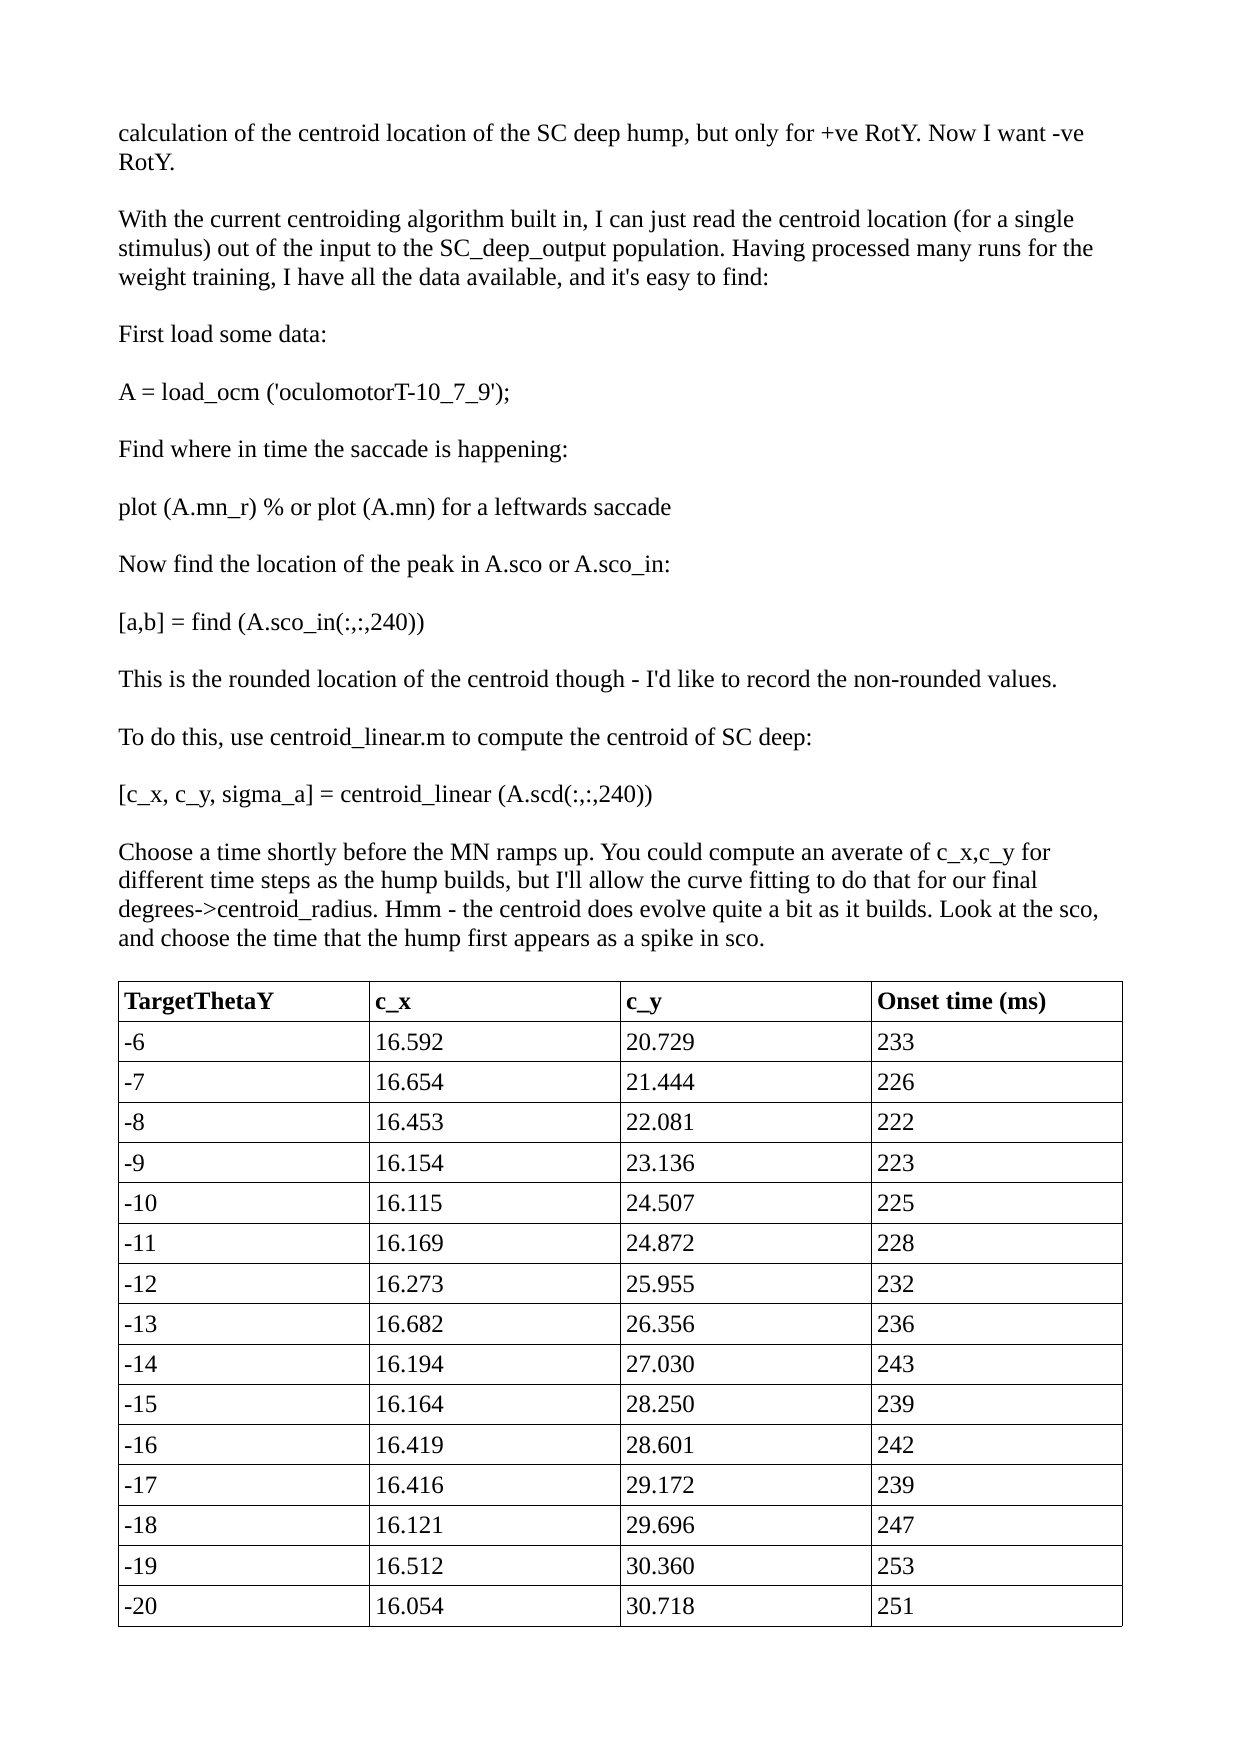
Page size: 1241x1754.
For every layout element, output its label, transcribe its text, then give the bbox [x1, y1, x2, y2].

text [c_x, c_y, sigma_a] = centroid_linear (A.scd(:,:,240)) [118, 779, 1122, 808]
text To do this, use centroid_linear.m to compute the centroid of SC deep: [118, 722, 1122, 751]
table_cell -15 [119, 1385, 369, 1424]
table_cell -6 [119, 1022, 369, 1061]
table_cell 16.194 [370, 1345, 620, 1384]
table_header Onset time (ms) [872, 982, 1122, 1021]
table_cell -11 [119, 1224, 369, 1263]
table_cell 30.718 [621, 1586, 871, 1626]
text Now find the location of the peak in A.sco or A.sco_in: [118, 549, 1122, 578]
table_cell 16.154 [370, 1143, 620, 1182]
table_cell -13 [119, 1304, 369, 1343]
table_cell 20.729 [621, 1022, 871, 1061]
table_cell 233 [872, 1022, 1122, 1061]
table_cell 225 [872, 1183, 1122, 1222]
table_cell 247 [872, 1506, 1122, 1545]
table_cell -19 [119, 1546, 369, 1585]
table_cell 222 [872, 1103, 1122, 1142]
text First load some data: [118, 319, 1122, 348]
table_cell 236 [872, 1304, 1122, 1343]
table_cell 16.419 [370, 1425, 620, 1464]
table_cell 253 [872, 1546, 1122, 1585]
table_cell 16.115 [370, 1183, 620, 1222]
table_cell 23.136 [621, 1143, 871, 1182]
table_cell 22.081 [621, 1103, 871, 1142]
text plot (A.mn_r) % or plot (A.mn) for a leftwards saccade [118, 492, 1122, 521]
text This is the rounded location of the centroid though - I'd like to record the non-rounded values. [118, 664, 1122, 693]
table_cell 16.654 [370, 1062, 620, 1102]
table_cell -9 [119, 1143, 369, 1182]
table_cell 28.601 [621, 1425, 871, 1464]
table_cell 24.872 [621, 1224, 871, 1263]
table_cell 239 [872, 1465, 1122, 1505]
table_cell 226 [872, 1062, 1122, 1102]
table_cell -10 [119, 1183, 369, 1222]
table_cell -17 [119, 1465, 369, 1505]
table_cell 28.250 [621, 1385, 871, 1424]
table_cell 16.273 [370, 1264, 620, 1303]
table_cell 16.054 [370, 1586, 620, 1626]
table_cell -8 [119, 1103, 369, 1142]
text With the current centroiding algorithm built in, I can just read the centroid location (for a single stimulus) out of the input to the SC_deep_output population. Having processed many runs for the weight training, I have all the data available, and it's easy to find: [118, 204, 1122, 291]
table_cell -12 [119, 1264, 369, 1303]
text calculation of the centroid location of the SC deep hump, but only for +ve RotY. Now I want -ve RotY. [118, 118, 1122, 176]
table_cell 21.444 [621, 1062, 871, 1102]
text [a,b] = find (A.sco_in(:,:,240)) [118, 607, 1122, 636]
table_cell 29.696 [621, 1506, 871, 1545]
table_cell 232 [872, 1264, 1122, 1303]
table_cell -20 [119, 1586, 369, 1626]
table_cell 26.356 [621, 1304, 871, 1343]
table_cell 223 [872, 1143, 1122, 1182]
text A = load_ocm ('oculomotorT-10_7_9'); [118, 377, 1122, 406]
table_cell 16.169 [370, 1224, 620, 1263]
table_cell 16.592 [370, 1022, 620, 1061]
text Find where in time the saccade is happening: [118, 434, 1122, 463]
table_cell -7 [119, 1062, 369, 1102]
table_cell 16.512 [370, 1546, 620, 1585]
text Choose a time shortly before the MN ramps up. You could compute an averate of c_x,c_y for different time steps as the hump builds, but I'll allow the curve fitting to do that for our final degrees->centroid_radius. Hmm - the centroid does evolve quite a bit as it builds. Look at the sco, and choose the time that the hump first appears as a spike in sco. [118, 837, 1122, 952]
table_header c_y [621, 982, 871, 1021]
table_header TargetThetaY [119, 982, 369, 1021]
table_cell -18 [119, 1506, 369, 1545]
table_cell -14 [119, 1345, 369, 1384]
table_cell 29.172 [621, 1465, 871, 1505]
table_cell 16.453 [370, 1103, 620, 1142]
table_cell 239 [872, 1385, 1122, 1424]
table_cell 24.507 [621, 1183, 871, 1222]
table_header c_x [370, 982, 620, 1021]
table_cell 16.682 [370, 1304, 620, 1343]
table_cell 27.030 [621, 1345, 871, 1384]
table_cell 243 [872, 1345, 1122, 1384]
table_cell 30.360 [621, 1546, 871, 1585]
table_cell 25.955 [621, 1264, 871, 1303]
table_cell 228 [872, 1224, 1122, 1263]
table_cell -16 [119, 1425, 369, 1464]
table_cell 251 [872, 1586, 1122, 1626]
table_cell 16.416 [370, 1465, 620, 1505]
table_cell 242 [872, 1425, 1122, 1464]
table_cell 16.164 [370, 1385, 620, 1424]
table_cell 16.121 [370, 1506, 620, 1545]
